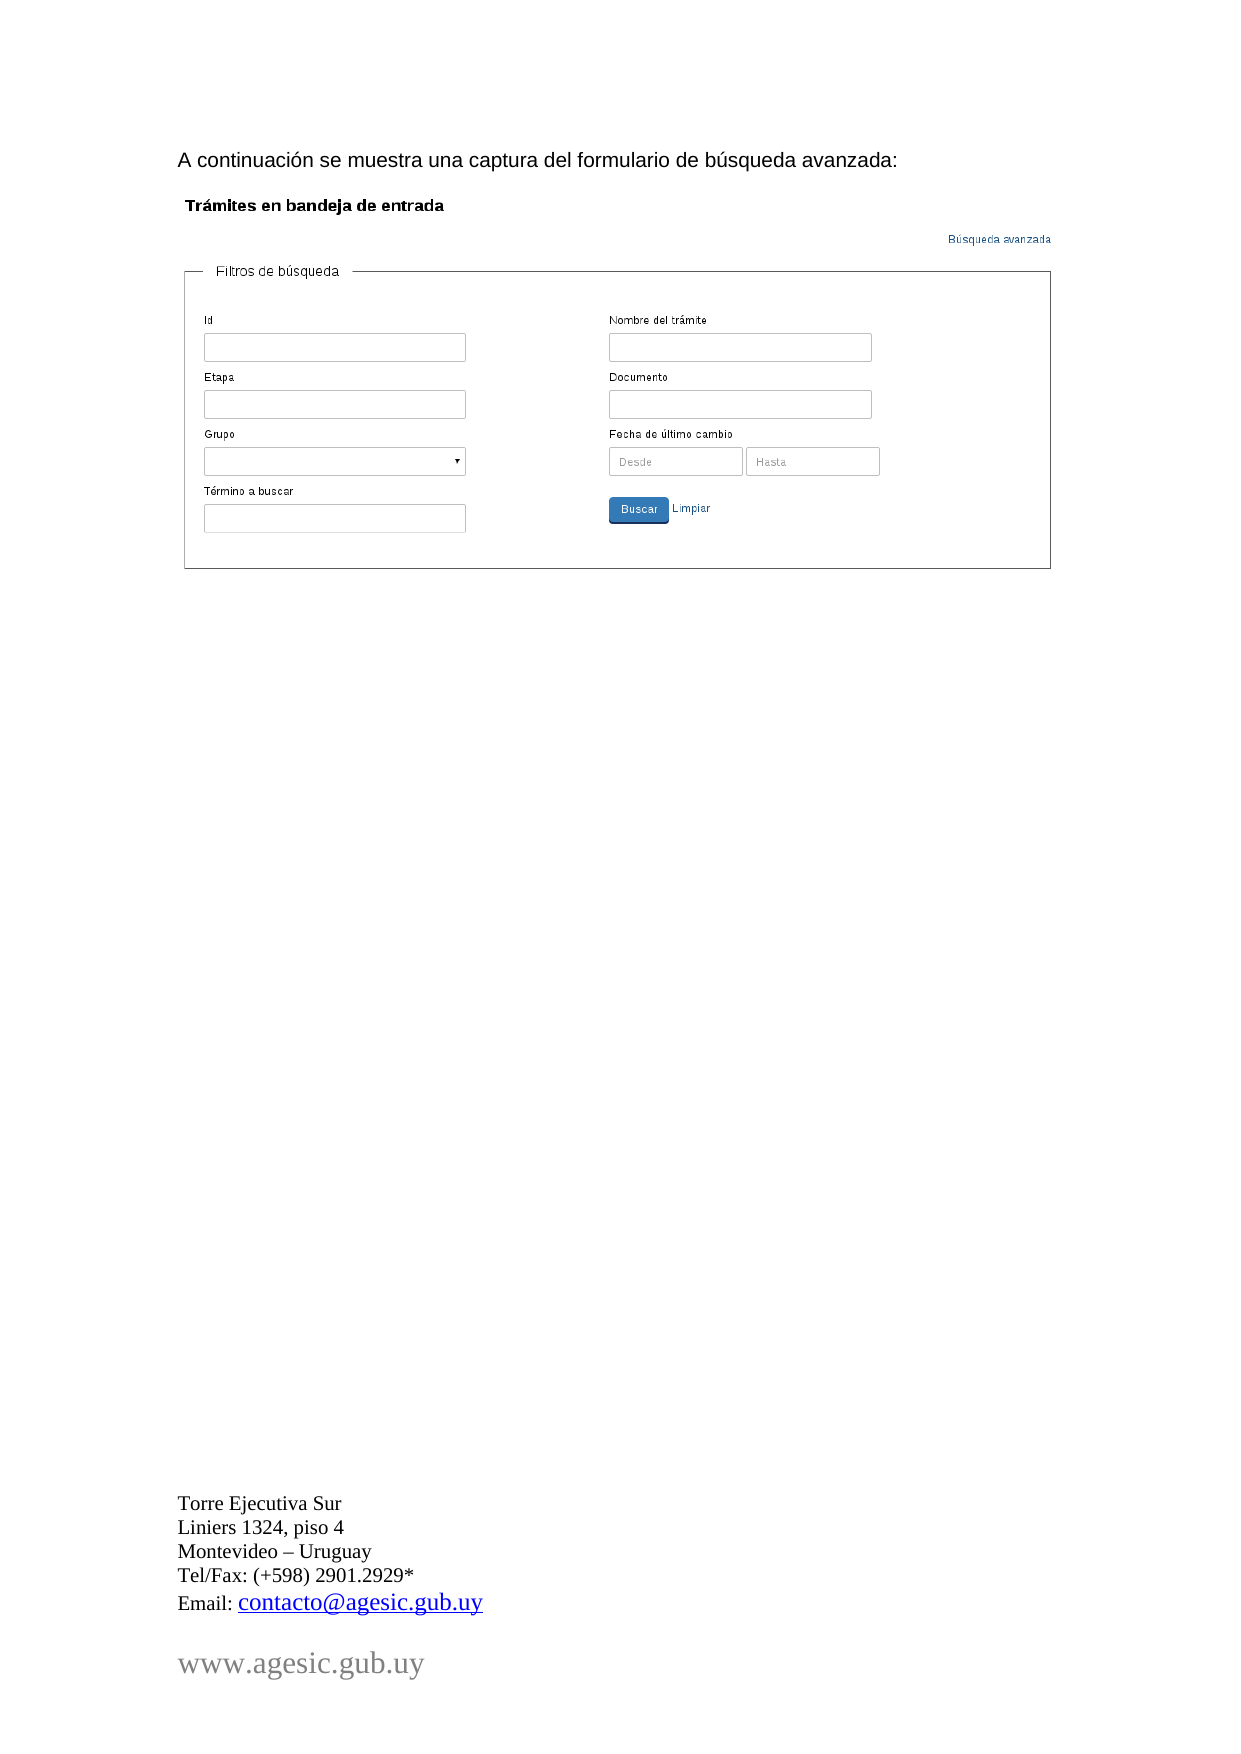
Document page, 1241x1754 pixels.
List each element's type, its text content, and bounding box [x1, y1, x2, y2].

picture [177, 194, 1063, 581]
text A continuación se muestra una captura del formulario de búsqueda avanzada: [177, 148, 1063, 172]
